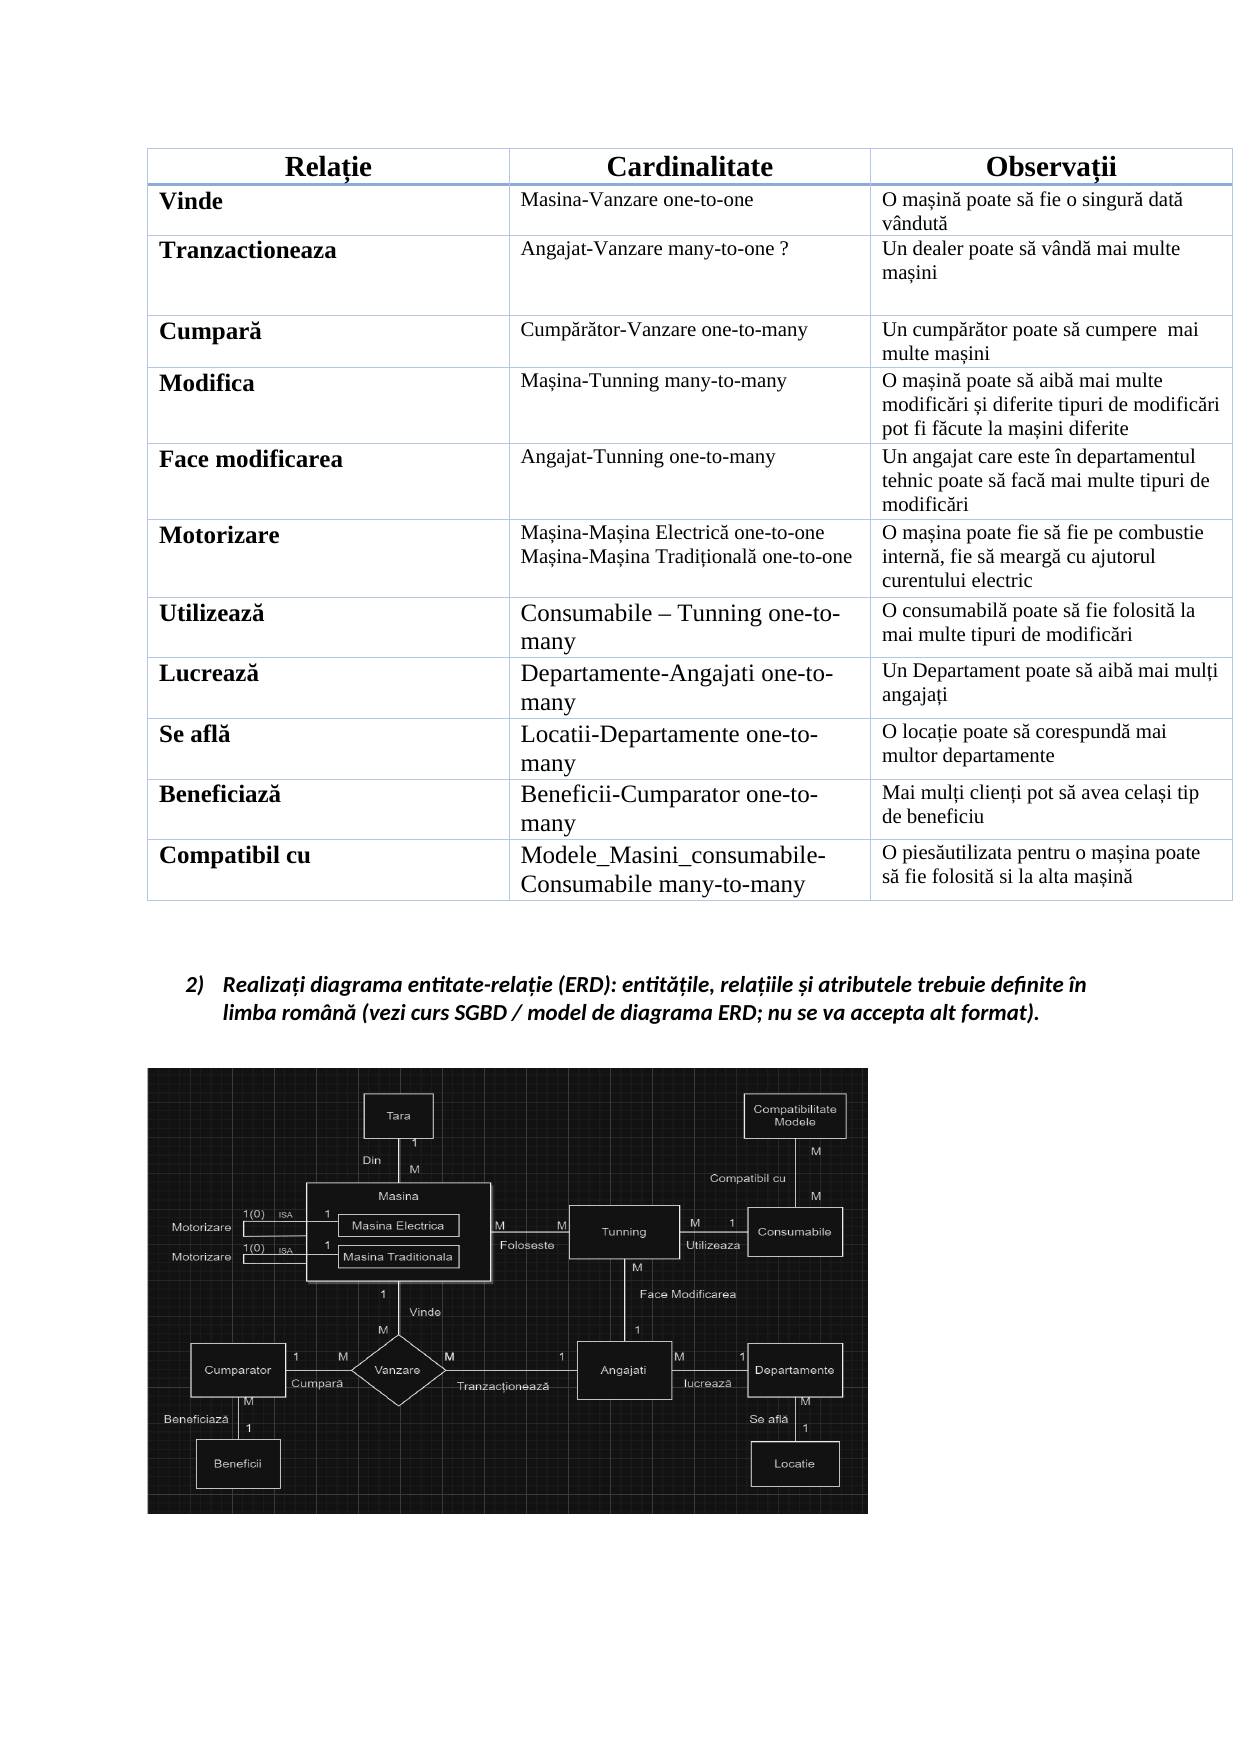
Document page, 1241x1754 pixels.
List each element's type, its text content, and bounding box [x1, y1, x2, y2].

table_cell O mașină poate să aibă mai multe modificări și diferite tipuri de modificări pot fi făcute la mașini diferite [871, 368, 1232, 443]
table_cell Lucrează [148, 658, 509, 718]
table_cell Utilizează [148, 598, 509, 657]
table_cell O consumabilă poate să fie folosită la mai multe tipuri de modificări [871, 598, 1232, 657]
table_cell O piesăutilizata pentru o mașina poate să fie folosită si la alta mașină [871, 840, 1232, 900]
table_cell Face modificarea [148, 444, 509, 519]
list Realizați diagrama entitate-relație (ERD): entitățile, relațiile și atributele trebuie definite în limba română (vezi curs SGBD / model de diagrama ERD; nu se va accepta alt format). [185, 971, 1093, 1027]
table_cell Beneficiază [148, 780, 509, 839]
table_cell Angajat-Tunning one-to-many [510, 444, 870, 519]
table_cell Compatibil cu [148, 840, 509, 900]
table_cell Se află [148, 719, 509, 778]
table_cell Departamente-Angajati one-to-many [510, 658, 870, 718]
table_header Cardinalitate [510, 149, 870, 183]
table_cell Cumpară [148, 316, 509, 367]
table_cell Un Departament poate să aibă mai mulți angajați [871, 658, 1232, 718]
table_cell O locație poate să corespundă mai multor departamente [871, 719, 1232, 778]
table_cell Cumpărător-Vanzare one-to-many [510, 316, 870, 367]
table_cell Locatii-Departamente one-to-many [510, 719, 870, 778]
table_cell Mașina-Tunning many-to-many [510, 368, 870, 443]
table_cell Un dealer poate să vândă mai multe mașini [871, 236, 1232, 315]
table_cell O mașina poate fie să fie pe combustie internă, fie să meargă cu ajutorul curentului electric [871, 520, 1232, 597]
table_cell Consumabile – Tunning one-to-many [510, 598, 870, 657]
table_cell Beneficii-Cumparator one-to-many [510, 780, 870, 839]
table_cell Modele_Masini_consumabile-Consumabile many-to-many [510, 840, 870, 900]
table_cell Tranzactioneaza [148, 236, 509, 315]
table_cell O mașină poate să fie o singură dată vândută [871, 186, 1232, 234]
table_cell Masina-Vanzare one-to-one [510, 186, 870, 234]
table_cell Un angajat care este în departamentul tehnic poate să facă mai multe tipuri de modificări [871, 444, 1232, 519]
table_cell Un cumpărător poate să cumpere mai multe mașini [871, 316, 1232, 367]
table_cell Motorizare [148, 520, 509, 597]
table_header Observații [871, 149, 1232, 183]
table_cell Mai mulți clienți pot să avea celași tip de beneficiu [871, 780, 1232, 839]
table_cell Mașina-Mașina Electrică one-to-one Mașina-Mașina Tradițională one-to-one [510, 520, 870, 597]
table_header Relație [148, 149, 509, 183]
table_cell Vinde [148, 186, 509, 234]
table_cell Modifica [148, 368, 509, 443]
table_cell Angajat-Vanzare many-to-one ? [510, 236, 870, 315]
